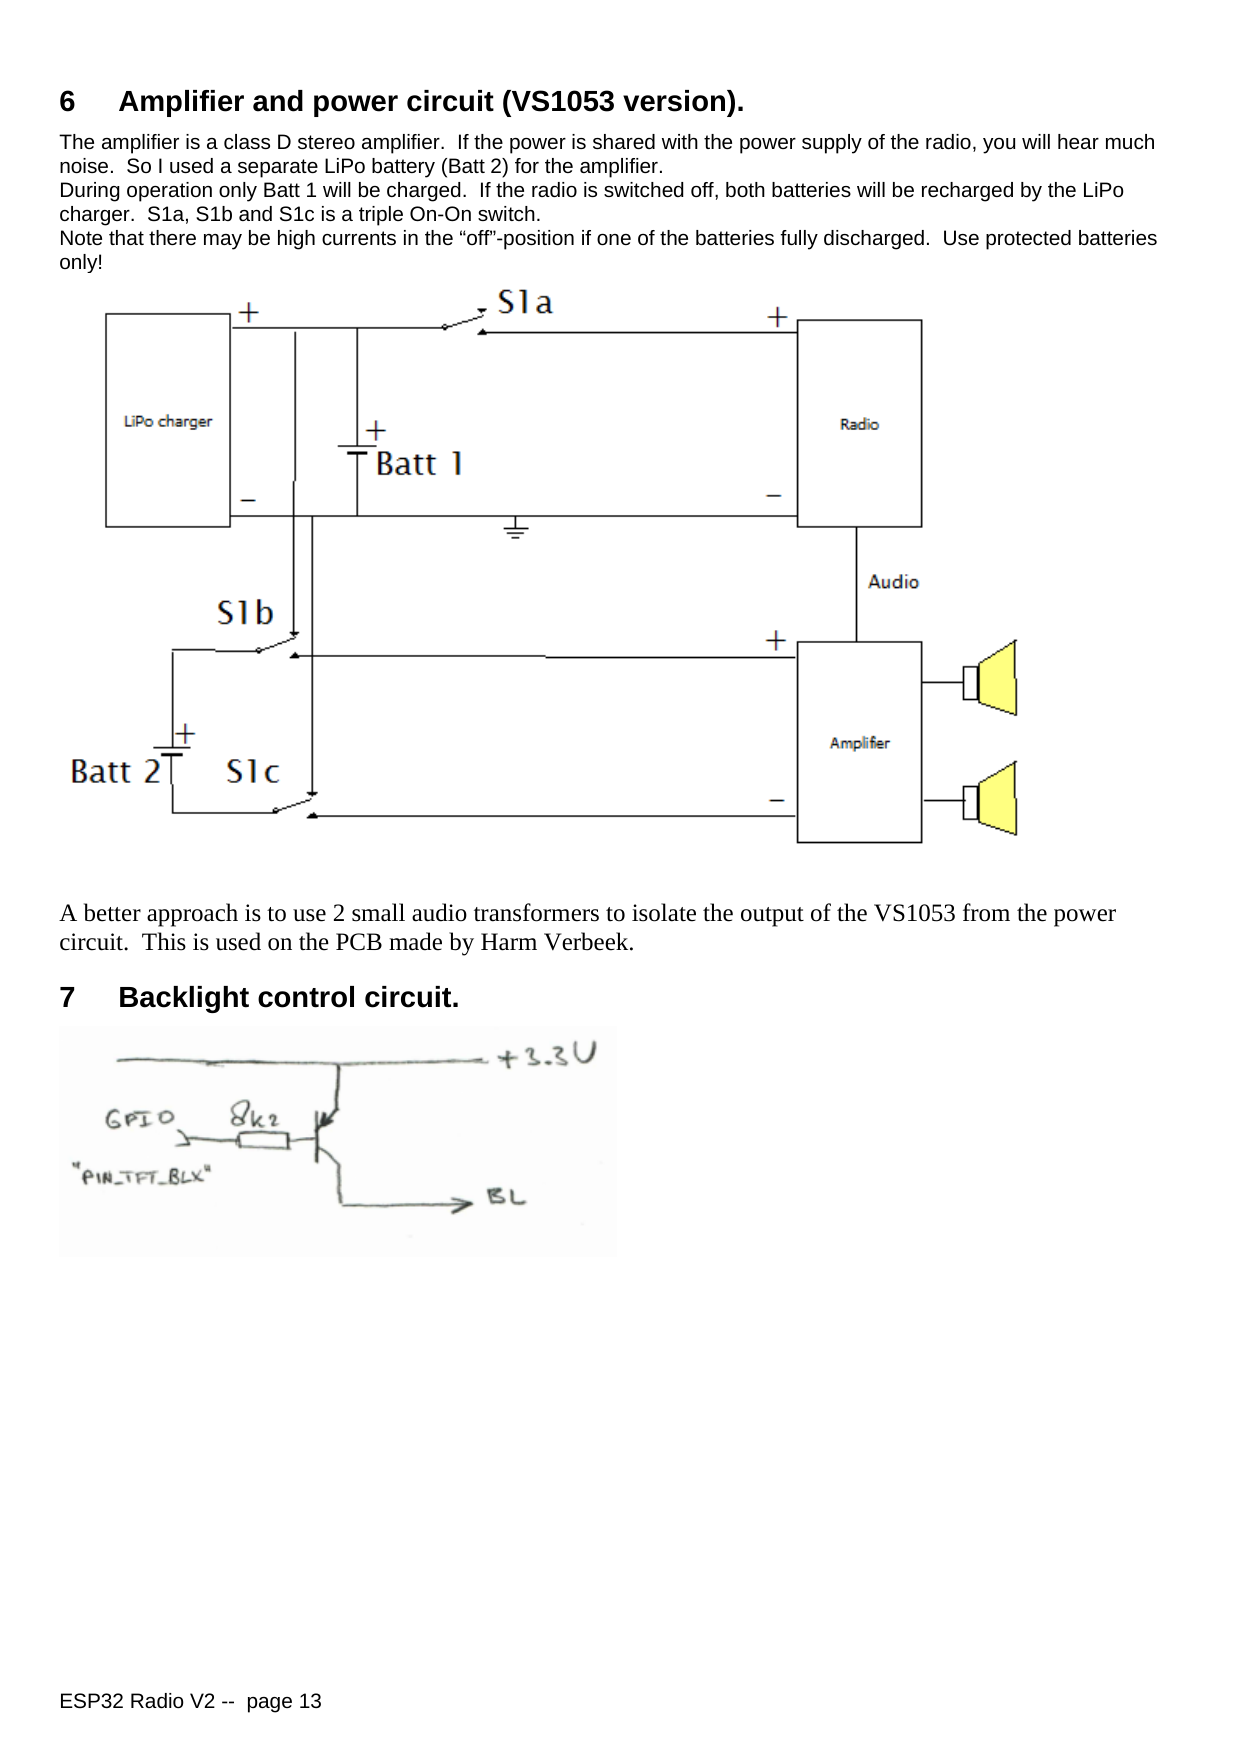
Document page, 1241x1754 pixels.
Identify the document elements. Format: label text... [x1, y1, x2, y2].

text Note that there may be high currents in the “off”-position if one of the batteries fully discharged. Use protected batteries only! [59, 226, 1181, 274]
text The amplifier is a class D stereo amplifier. If the power is shared with the power supply of the radio, you will hear much noise. So I used a separate LiPo battery (Batt 2) for the amplifier. [59, 130, 1181, 178]
subtitle Backlight control circuit. [59, 980, 1181, 1014]
text During operation only Batt 1 will be charged. If the radio is switched off, both batteries will be recharged by the LiPo charger. S1a, S1b and S1c is a triple On-On switch. [59, 178, 1181, 226]
picture [59, 1026, 617, 1257]
text A better approach is to use 2 small audio transformers to isolate the output of the VS1053 from the power circuit. This is used on the PCB made by Harm Verbeek. [59, 898, 1181, 955]
picture [59, 273, 1039, 870]
subtitle Amplifier and power circuit (VS1053 version). [59, 84, 1181, 118]
